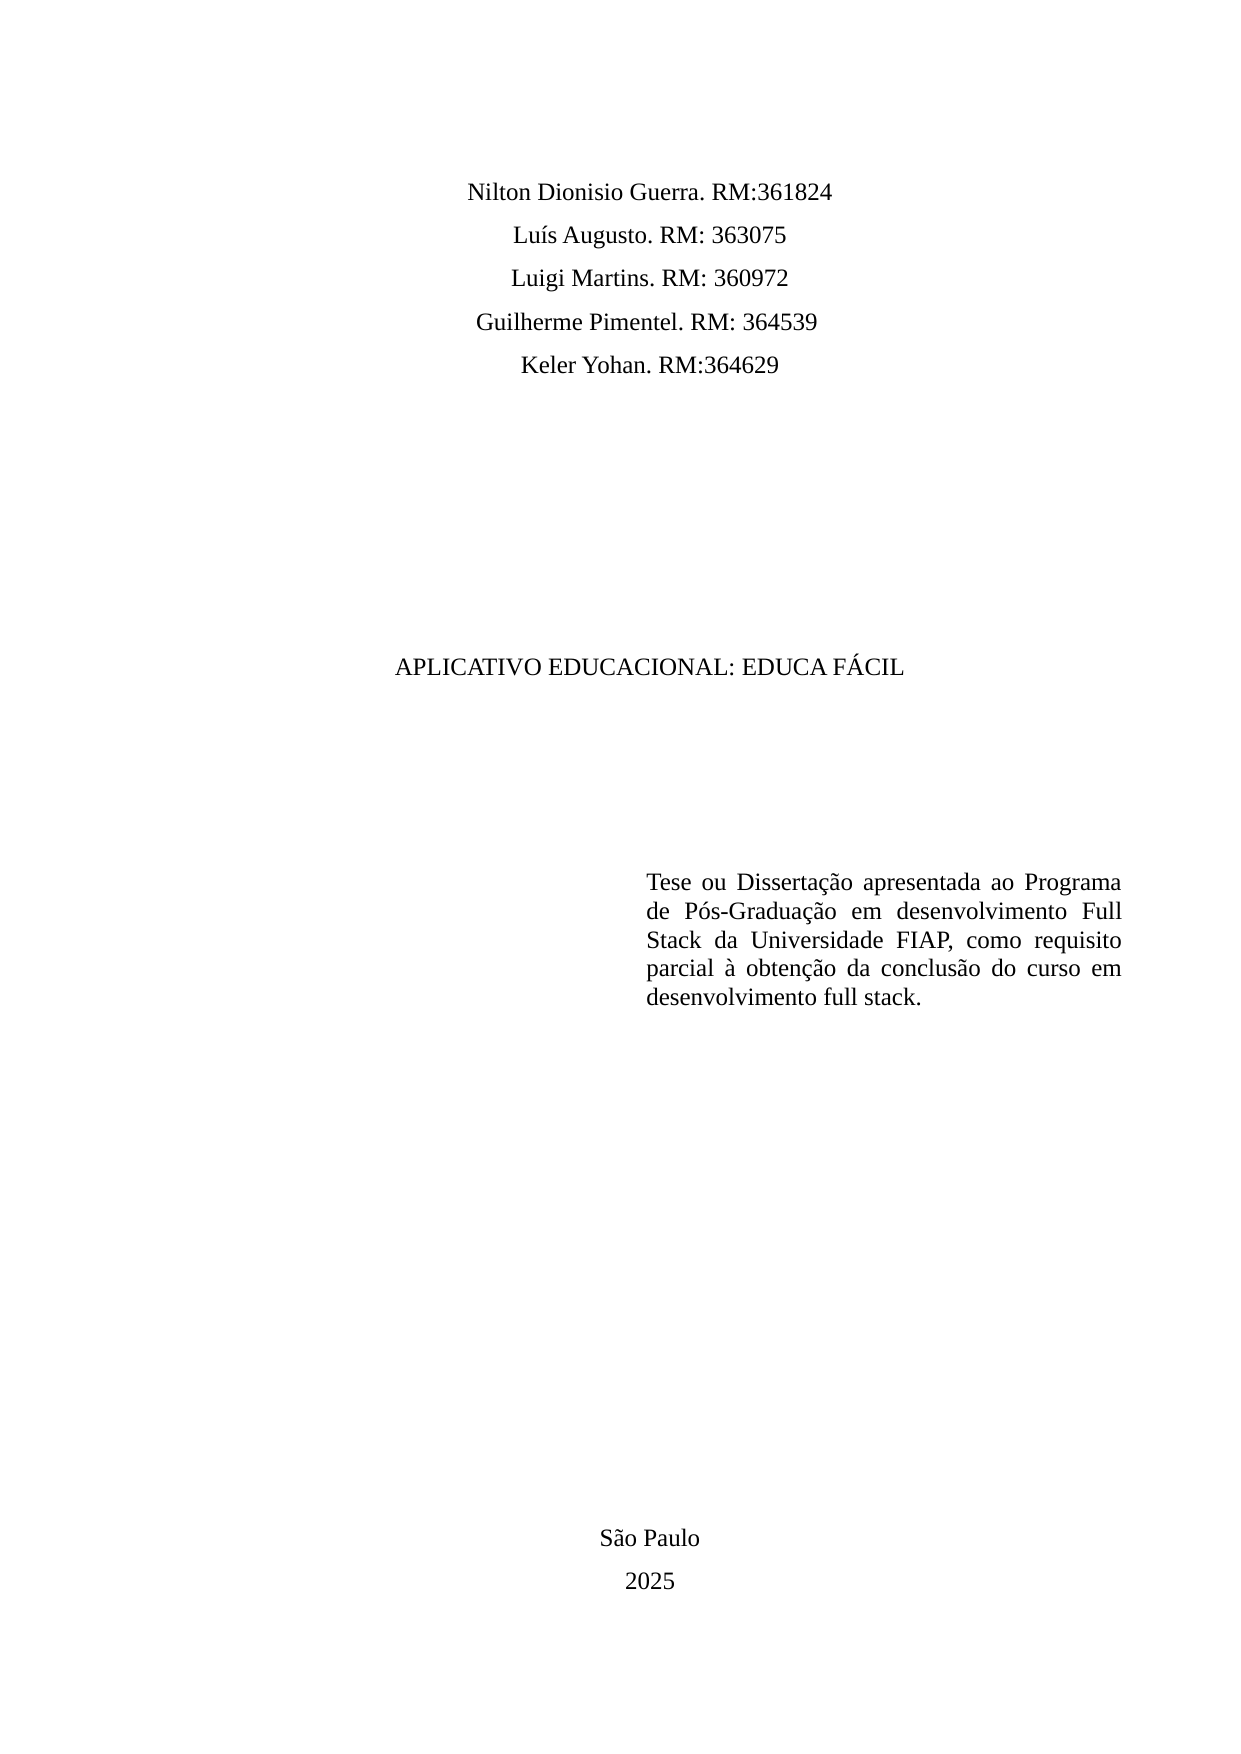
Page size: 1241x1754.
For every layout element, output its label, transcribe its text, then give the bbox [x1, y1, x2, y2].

text Keler Yohan. RM:364629 [177, 350, 1122, 378]
text Luigi Martins. RM: 360972 [177, 263, 1122, 292]
text Tese ou Dissertação apresentada ao Programa de Pós-Graduação em desenvolvimento Full Stack da Universidade FIAP, como requisito parcial à obtenção da conclusão do curso em desenvolvimento full stack. [646, 867, 1122, 1011]
text Nilton Dionisio Guerra. RM:361824 [177, 177, 1122, 206]
text São Paulo [177, 1523, 1122, 1552]
text APLICATIVO EDUCACIONAL: EDUCA FÁCIL [177, 652, 1122, 680]
text 2025 [177, 1566, 1122, 1595]
text Luís Augusto. RM: 363075 [177, 220, 1122, 249]
text Guilherme Pimentel. RM: 364539 [177, 307, 1122, 335]
